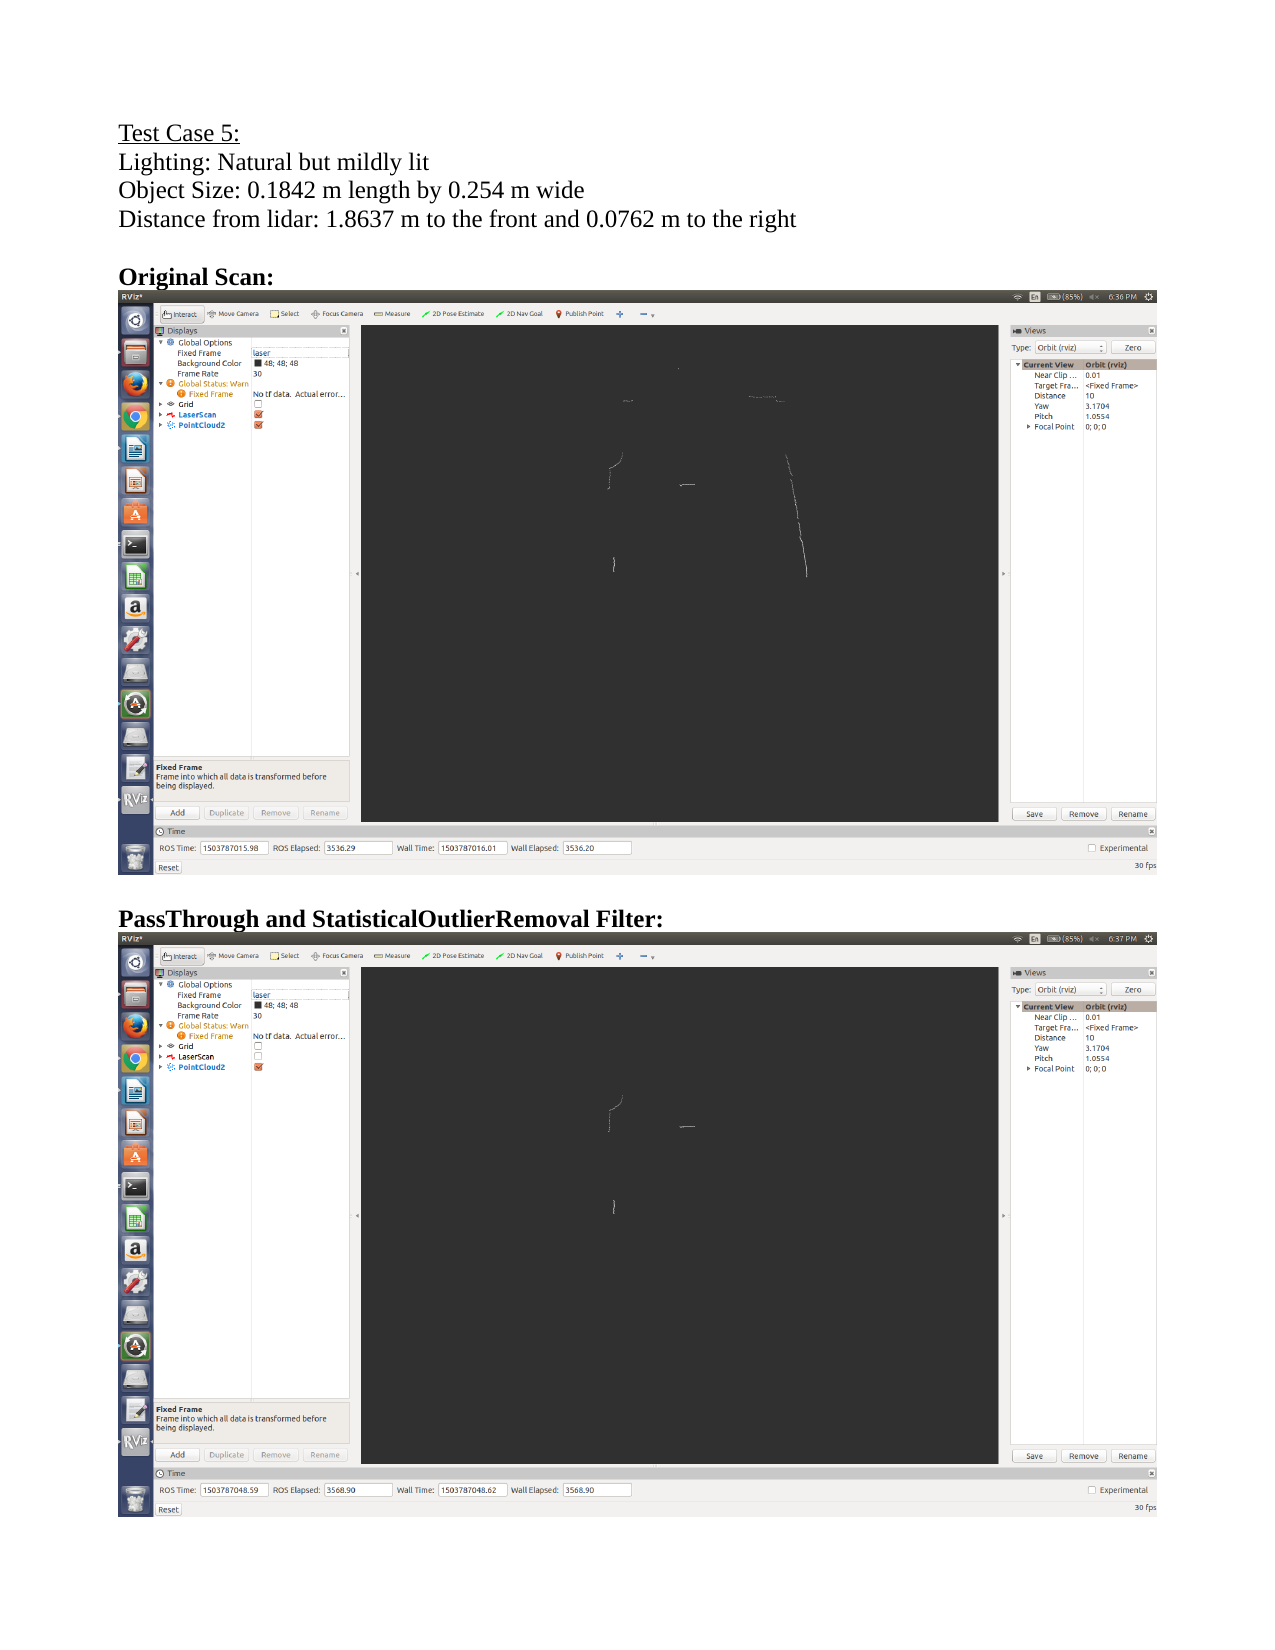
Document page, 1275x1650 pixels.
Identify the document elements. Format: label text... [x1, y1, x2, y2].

text Object Size: 0.1842 m length by 0.254 m wide [118, 176, 1157, 204]
text Original Scan: [118, 262, 1157, 290]
text Lighting: Natural but mildly lit [118, 147, 1157, 176]
picture [118, 290, 1157, 875]
picture [118, 932, 1157, 1517]
text PassThrough and StatisticalOutlierRemoval Filter: [118, 904, 1157, 932]
text Distance from lidar: 1.8637 m to the front and 0.0762 m to the right [118, 204, 1157, 233]
text Test Case 5: [118, 118, 1157, 147]
